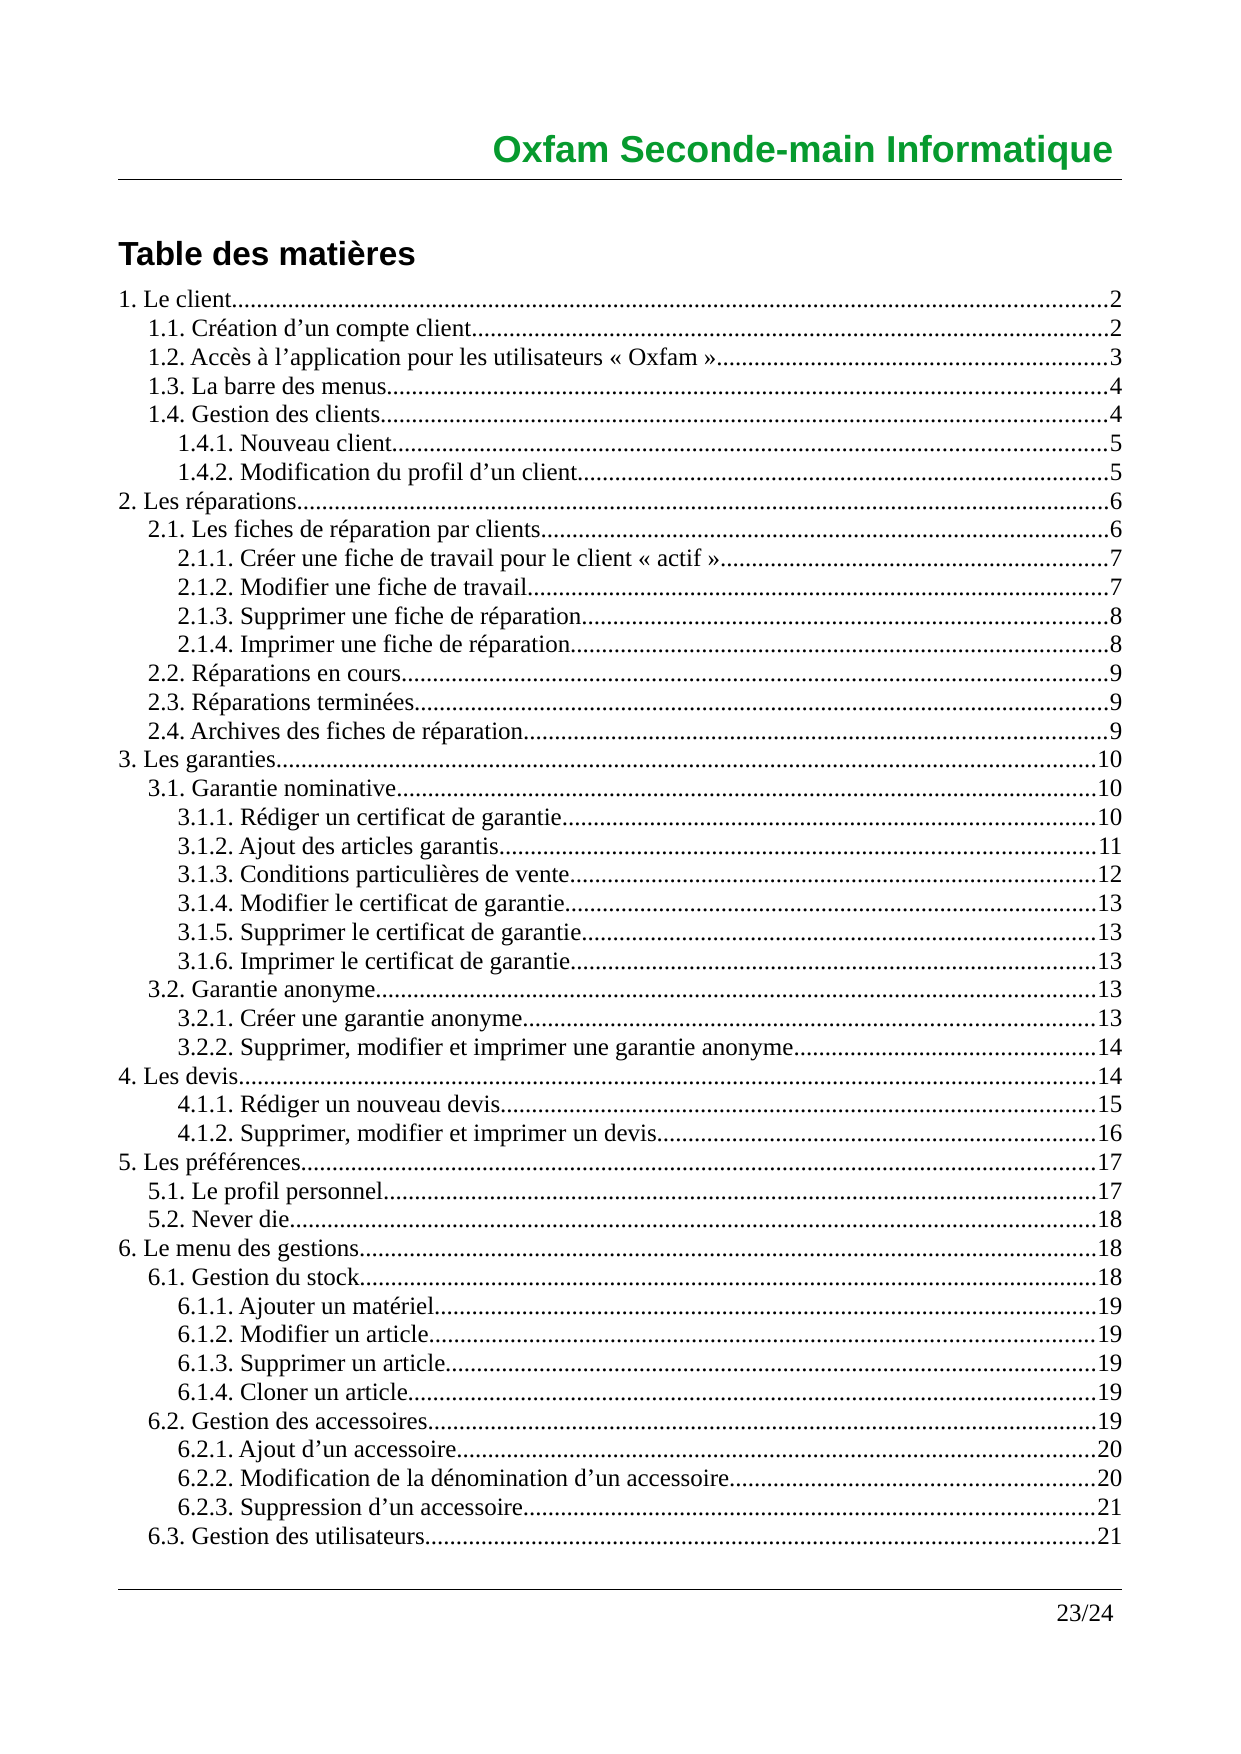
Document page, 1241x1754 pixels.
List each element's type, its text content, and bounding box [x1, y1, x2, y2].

text 2.3. Réparations terminées 9 [148, 687, 1122, 716]
text 6.1.3. Supprimer un article 19 [177, 1348, 1122, 1377]
text 2.1. Les fiches de réparation par clients 6 [148, 514, 1122, 543]
text 6.1.2. Modifier un article 19 [177, 1319, 1122, 1348]
text 3.1.1. Rédiger un certificat de garantie 10 [177, 802, 1122, 831]
text 5.1. Le profil personnel 17 [148, 1176, 1122, 1204]
text 6.1.1. Ajouter un matériel 19 [177, 1291, 1122, 1319]
text 6. Le menu des gestions 18 [118, 1233, 1122, 1262]
text 6.3. Gestion des utilisateurs 21 [148, 1521, 1122, 1549]
text 3.1.6. Imprimer le certificat de garantie 13 [177, 946, 1122, 974]
text 2.4. Archives des fiches de réparation 9 [148, 716, 1122, 744]
text 2.1.1. Créer une fiche de travail pour le client « actif » 7 [177, 543, 1122, 572]
text 6.2.1. Ajout d’un accessoire 20 [177, 1434, 1122, 1463]
text 1.1. Création d’un compte client 2 [148, 313, 1122, 342]
text 4. Les devis 14 [118, 1061, 1122, 1089]
text 2.1.2. Modifier une fiche de travail 7 [177, 572, 1122, 601]
text 1.3. La barre des menus 4 [148, 371, 1122, 399]
text 3.1.4. Modifier le certificat de garantie 13 [177, 888, 1122, 917]
text 2.1.4. Imprimer une fiche de réparation 8 [177, 629, 1122, 658]
text 2.2. Réparations en cours 9 [148, 658, 1122, 687]
text 1.2. Accès à l’application pour les utilisateurs « Oxfam » 3 [148, 342, 1122, 371]
text 3.1.5. Supprimer le certificat de garantie 13 [177, 917, 1122, 946]
text 3.2.1. Créer une garantie anonyme 13 [177, 1003, 1122, 1032]
text 5. Les préférences 17 [118, 1147, 1122, 1176]
text 2. Les réparations 6 [118, 486, 1122, 514]
text 3. Les garanties 10 [118, 744, 1122, 773]
text 6.2.3. Suppression d’un accessoire 21 [177, 1492, 1122, 1521]
text 6.1.4. Cloner un article 19 [177, 1377, 1122, 1406]
text 3.2. Garantie anonyme 13 [148, 974, 1122, 1003]
text 1.4. Gestion des clients 4 [148, 399, 1122, 428]
text 3.1. Garantie nominative 10 [148, 773, 1122, 802]
text 1.4.2. Modification du profil d’un client 5 [177, 457, 1122, 486]
text 3.1.3. Conditions particulières de vente 12 [177, 859, 1122, 888]
text 4.1.2. Supprimer, modifier et imprimer un devis 16 [177, 1118, 1122, 1147]
text 5.2. Never die 18 [148, 1204, 1122, 1233]
text 6.2.2. Modification de la dénomination d’un accessoire 20 [177, 1463, 1122, 1492]
text 1. Le client 2 [118, 284, 1122, 313]
text 3.1.2. Ajout des articles garantis 11 [177, 831, 1122, 859]
text 2.1.3. Supprimer une fiche de réparation 8 [177, 601, 1122, 629]
text 1.4.1. Nouveau client 5 [177, 428, 1122, 457]
text 6.1. Gestion du stock 18 [148, 1262, 1122, 1291]
subtitle Table des matières [118, 233, 1122, 272]
text 6.2. Gestion des accessoires 19 [148, 1406, 1122, 1434]
text 4.1.1. Rédiger un nouveau devis 15 [177, 1089, 1122, 1118]
text 3.2.2. Supprimer, modifier et imprimer une garantie anonyme 14 [177, 1032, 1122, 1061]
